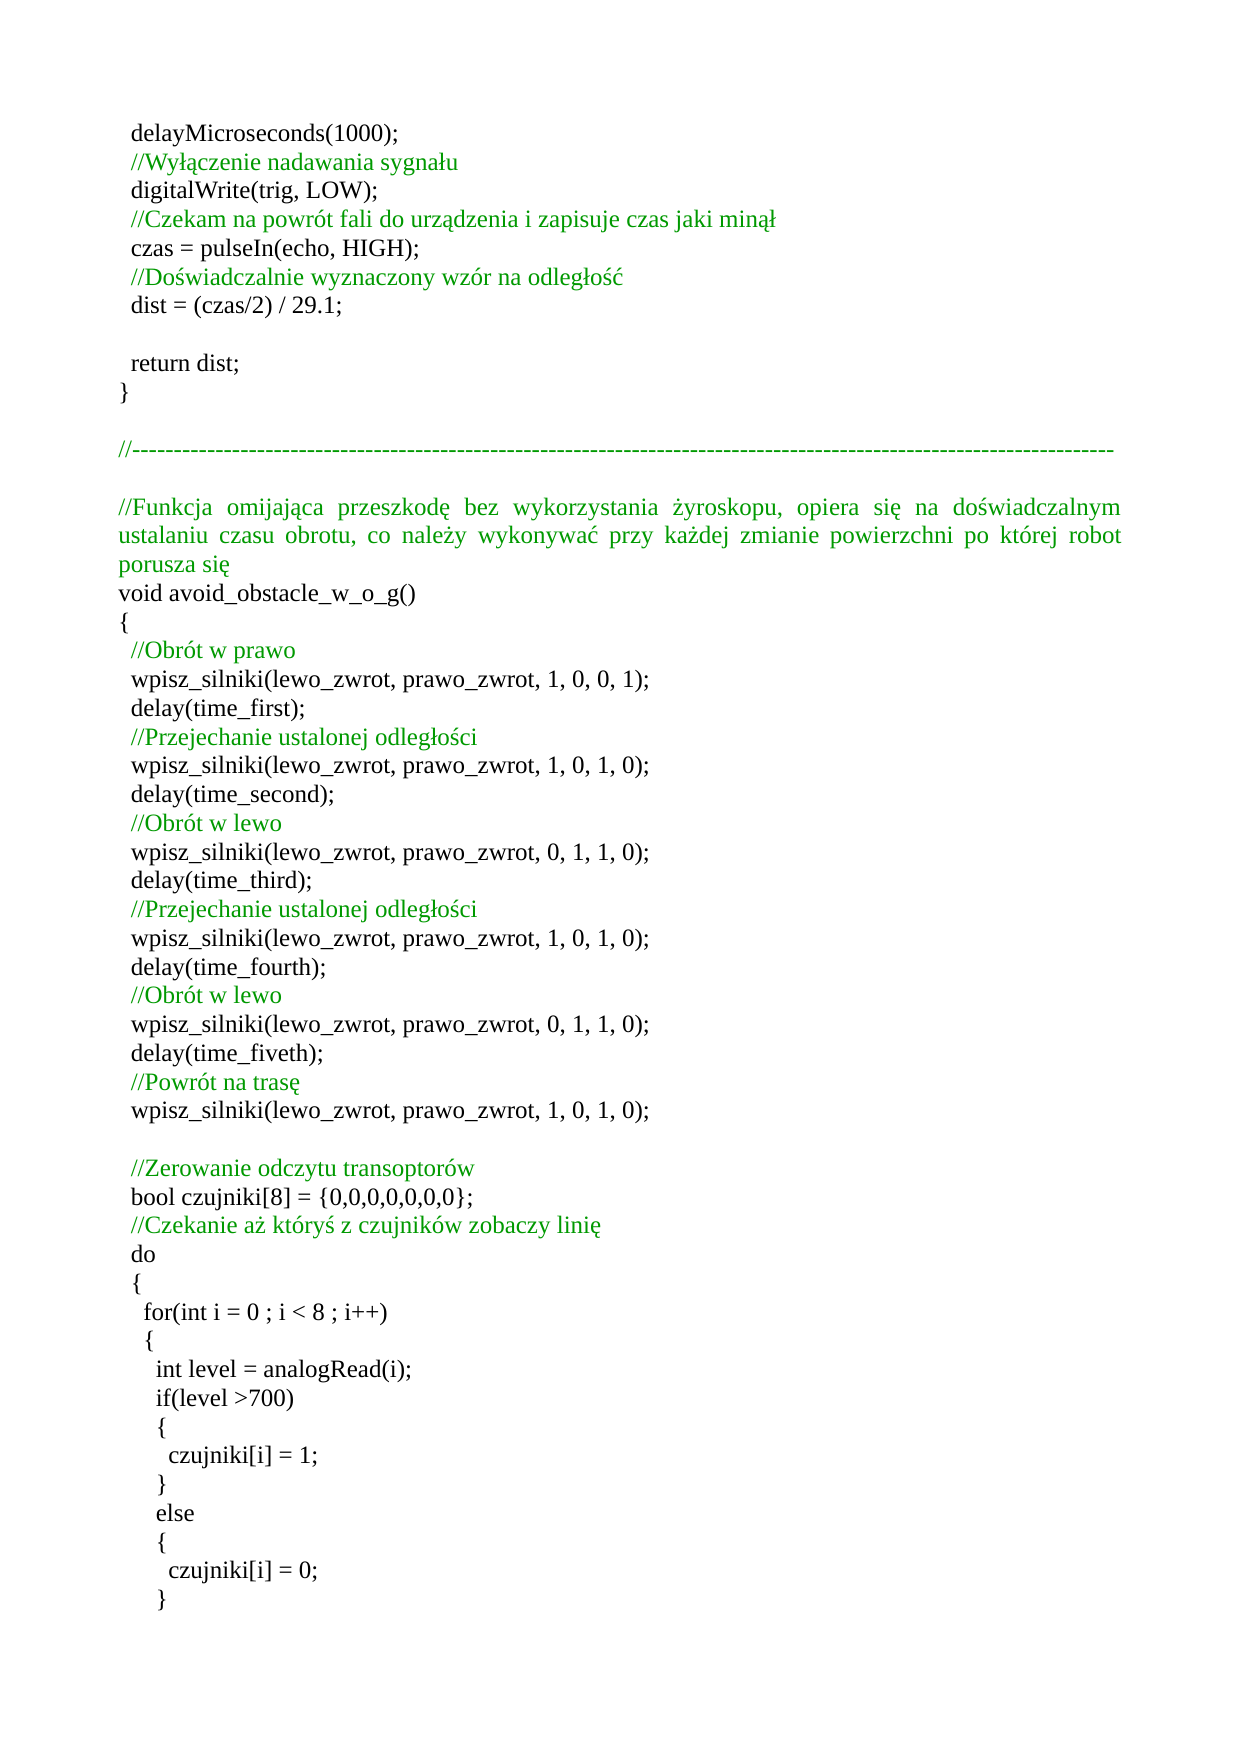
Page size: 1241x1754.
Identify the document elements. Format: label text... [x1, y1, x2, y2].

text { [118, 1326, 1122, 1354]
text wpisz_silniki(lewo_zwrot, prawo_zwrot, 1, 0, 1, 0); [118, 751, 1122, 779]
text //Obrót w prawo [118, 636, 1122, 664]
text delay(time_third); [118, 866, 1122, 894]
text //Doświadczalnie wyznaczony wzór na odległość [118, 262, 1122, 291]
text dist = (czas/2) / 29.1; [118, 291, 1122, 319]
text delay(time_fiveth); [118, 1038, 1122, 1067]
text } [118, 377, 1122, 406]
text else [118, 1498, 1122, 1527]
text //Obrót w lewo [118, 808, 1122, 837]
text if(level >700) [118, 1383, 1122, 1412]
text //Funkcja omijająca przeszkodę bez wykorzystania żyroskopu, opiera się na doświadczalnym ustalaniu czasu obrotu, co należy wykonywać przy każdej zmianie powierzchni po której robot porusza się [118, 492, 1122, 578]
text czas = pulseIn(echo, HIGH); [118, 233, 1122, 262]
text bool czujniki[8] = {0,0,0,0,0,0,0}; [118, 1182, 1122, 1211]
text wpisz_silniki(lewo_zwrot, prawo_zwrot, 1, 0, 1, 0); [118, 1096, 1122, 1124]
text //Czekam na powrót fali do urządzenia i zapisuje czas jaki minął [118, 204, 1122, 233]
text wpisz_silniki(lewo_zwrot, prawo_zwrot, 0, 1, 1, 0); [118, 1009, 1122, 1038]
text { [118, 1412, 1122, 1441]
text { [118, 1527, 1122, 1556]
text { [118, 607, 1122, 636]
text void avoid_obstacle_w_o_g() [118, 578, 1122, 607]
text //Przejechanie ustalonej odległości [118, 722, 1122, 751]
text wpisz_silniki(lewo_zwrot, prawo_zwrot, 1, 0, 0, 1); [118, 664, 1122, 693]
text //---------------------------------------------------------------------------------------------------------------------- [118, 434, 1122, 463]
text delay(time_first); [118, 693, 1122, 722]
text //Powrót na trasę [118, 1067, 1122, 1096]
text { [118, 1268, 1122, 1297]
text delay(time_fourth); [118, 952, 1122, 981]
text //Przejechanie ustalonej odległości [118, 894, 1122, 923]
text //Wyłączenie nadawania sygnału [118, 147, 1122, 176]
text do [118, 1239, 1122, 1268]
text //Obrót w lewo [118, 981, 1122, 1009]
text delayMicroseconds(1000); [118, 118, 1122, 147]
text return dist; [118, 348, 1122, 377]
text wpisz_silniki(lewo_zwrot, prawo_zwrot, 1, 0, 1, 0); [118, 923, 1122, 952]
text for(int i = 0 ; i < 8 ; i++) [118, 1297, 1122, 1326]
text } [118, 1584, 1122, 1613]
text delay(time_second); [118, 779, 1122, 808]
text czujniki[i] = 0; [118, 1556, 1122, 1584]
text int level = analogRead(i); [118, 1354, 1122, 1383]
text //Czekanie aż któryś z czujników zobaczy linię [118, 1211, 1122, 1239]
text } [118, 1469, 1122, 1498]
text wpisz_silniki(lewo_zwrot, prawo_zwrot, 0, 1, 1, 0); [118, 837, 1122, 866]
text czujniki[i] = 1; [118, 1441, 1122, 1469]
text //Zerowanie odczytu transoptorów [118, 1153, 1122, 1182]
text digitalWrite(trig, LOW); [118, 176, 1122, 204]
